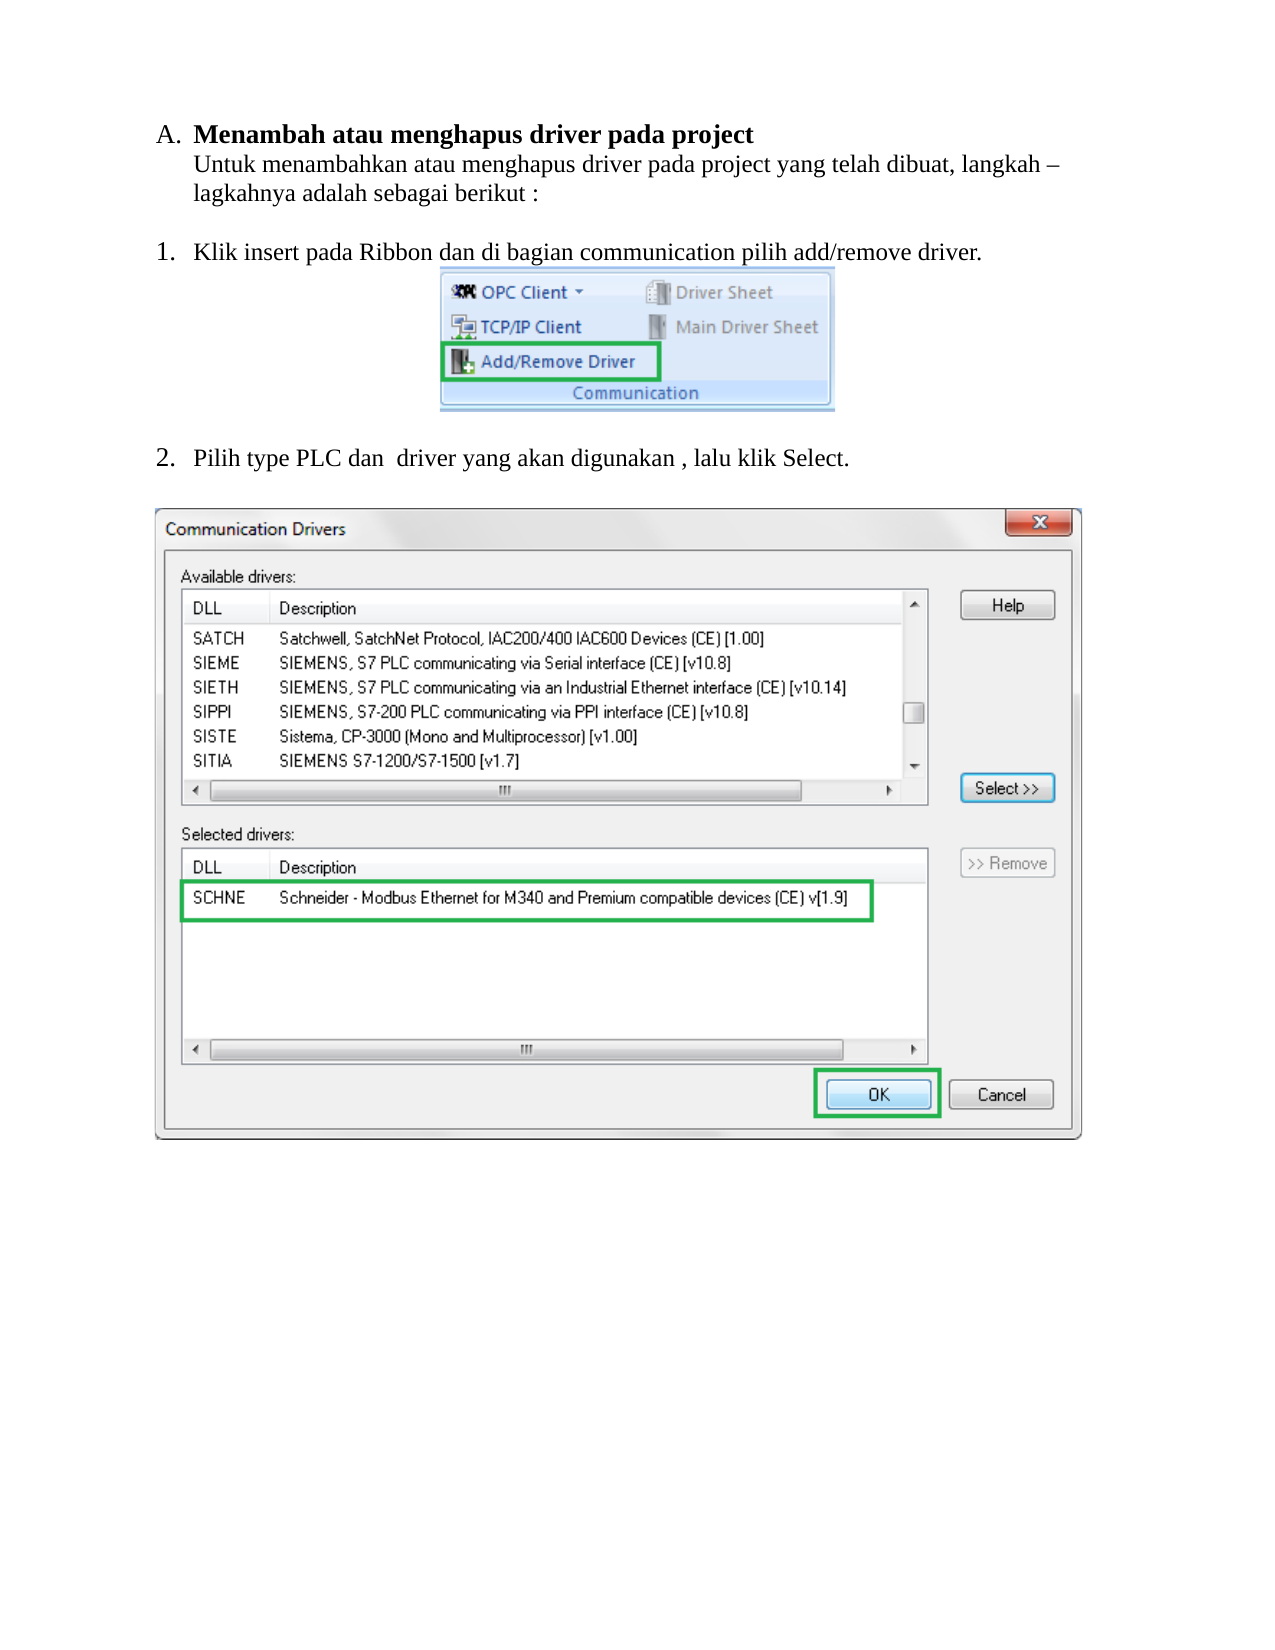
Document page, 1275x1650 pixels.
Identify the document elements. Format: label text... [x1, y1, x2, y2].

list Untuk menambahkan atau menghapus driver pada project yang telah dibuat, langkah – lagkahnya adalah sebagai berikut : [156, 149, 1157, 207]
list Pilih type PLC dan driver yang akan digunakan , lalu klik Select. [156, 441, 1157, 472]
picture [154, 508, 1083, 1140]
list Menambah atau menghapus driver pada project [156, 118, 1157, 149]
list Klik insert pada Ribbon dan di bagian communication pilih add/remove driver. [156, 236, 1157, 267]
picture [439, 266, 836, 412]
